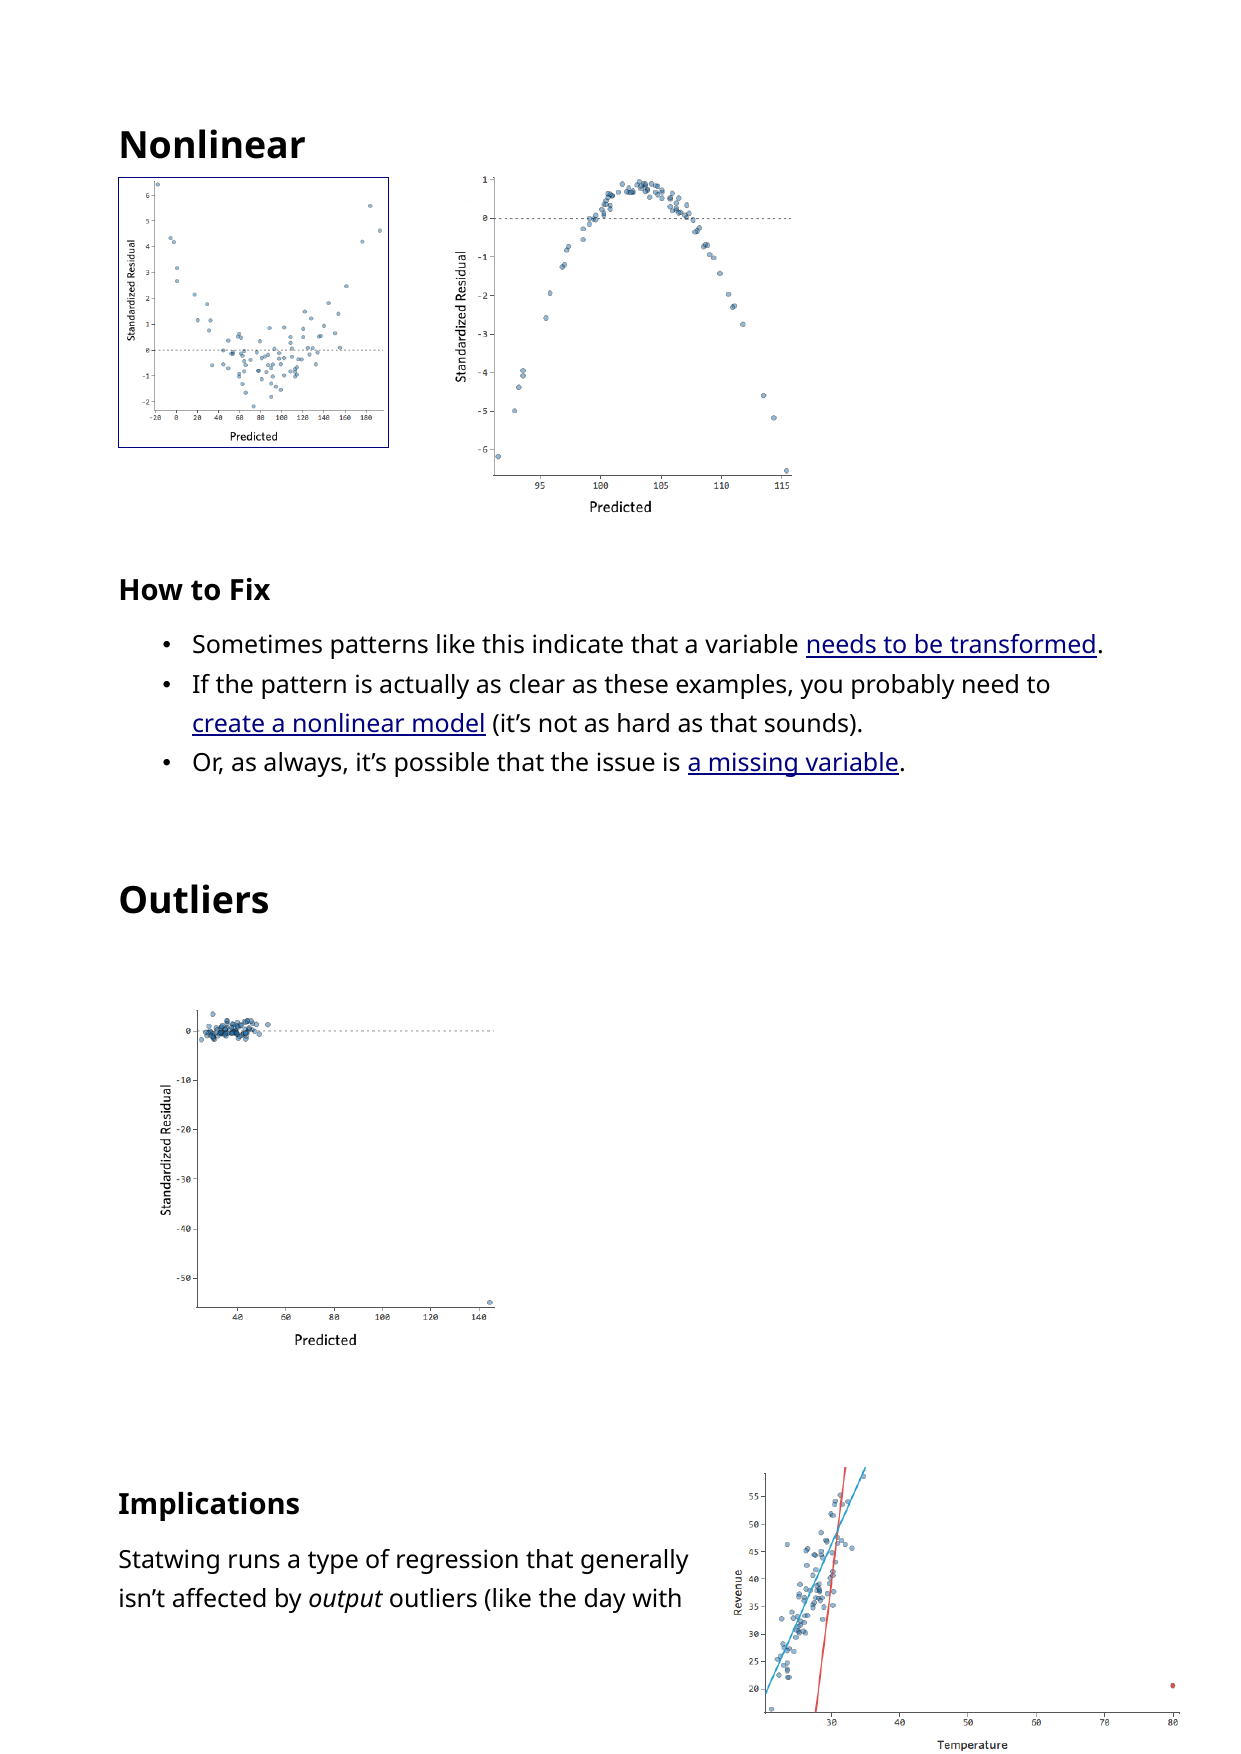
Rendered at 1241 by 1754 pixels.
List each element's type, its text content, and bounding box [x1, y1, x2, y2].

list If the pattern is actually as clear as these examples, you probably need to create a nonlinear model (it’s not as hard as that sounds). [162, 666, 1122, 739]
picture [119, 178, 388, 447]
picture [444, 170, 796, 522]
picture [731, 1467, 1185, 1754]
text Statwing runs a type of regression that generally isn’t affected by output outliers (like the day with [118, 1542, 731, 1615]
subtitle Outliers [118, 873, 1122, 924]
subtitle Nonlinear [118, 118, 1122, 536]
subtitle Implications [118, 1483, 731, 1523]
picture [149, 1003, 501, 1355]
list Or, as always, it’s possible that the issue is a missing variable. [162, 745, 1122, 779]
subtitle How to Fix [118, 569, 1122, 609]
list Sometimes patterns like this indicate that a variable needs to be transformed. [162, 627, 1122, 661]
